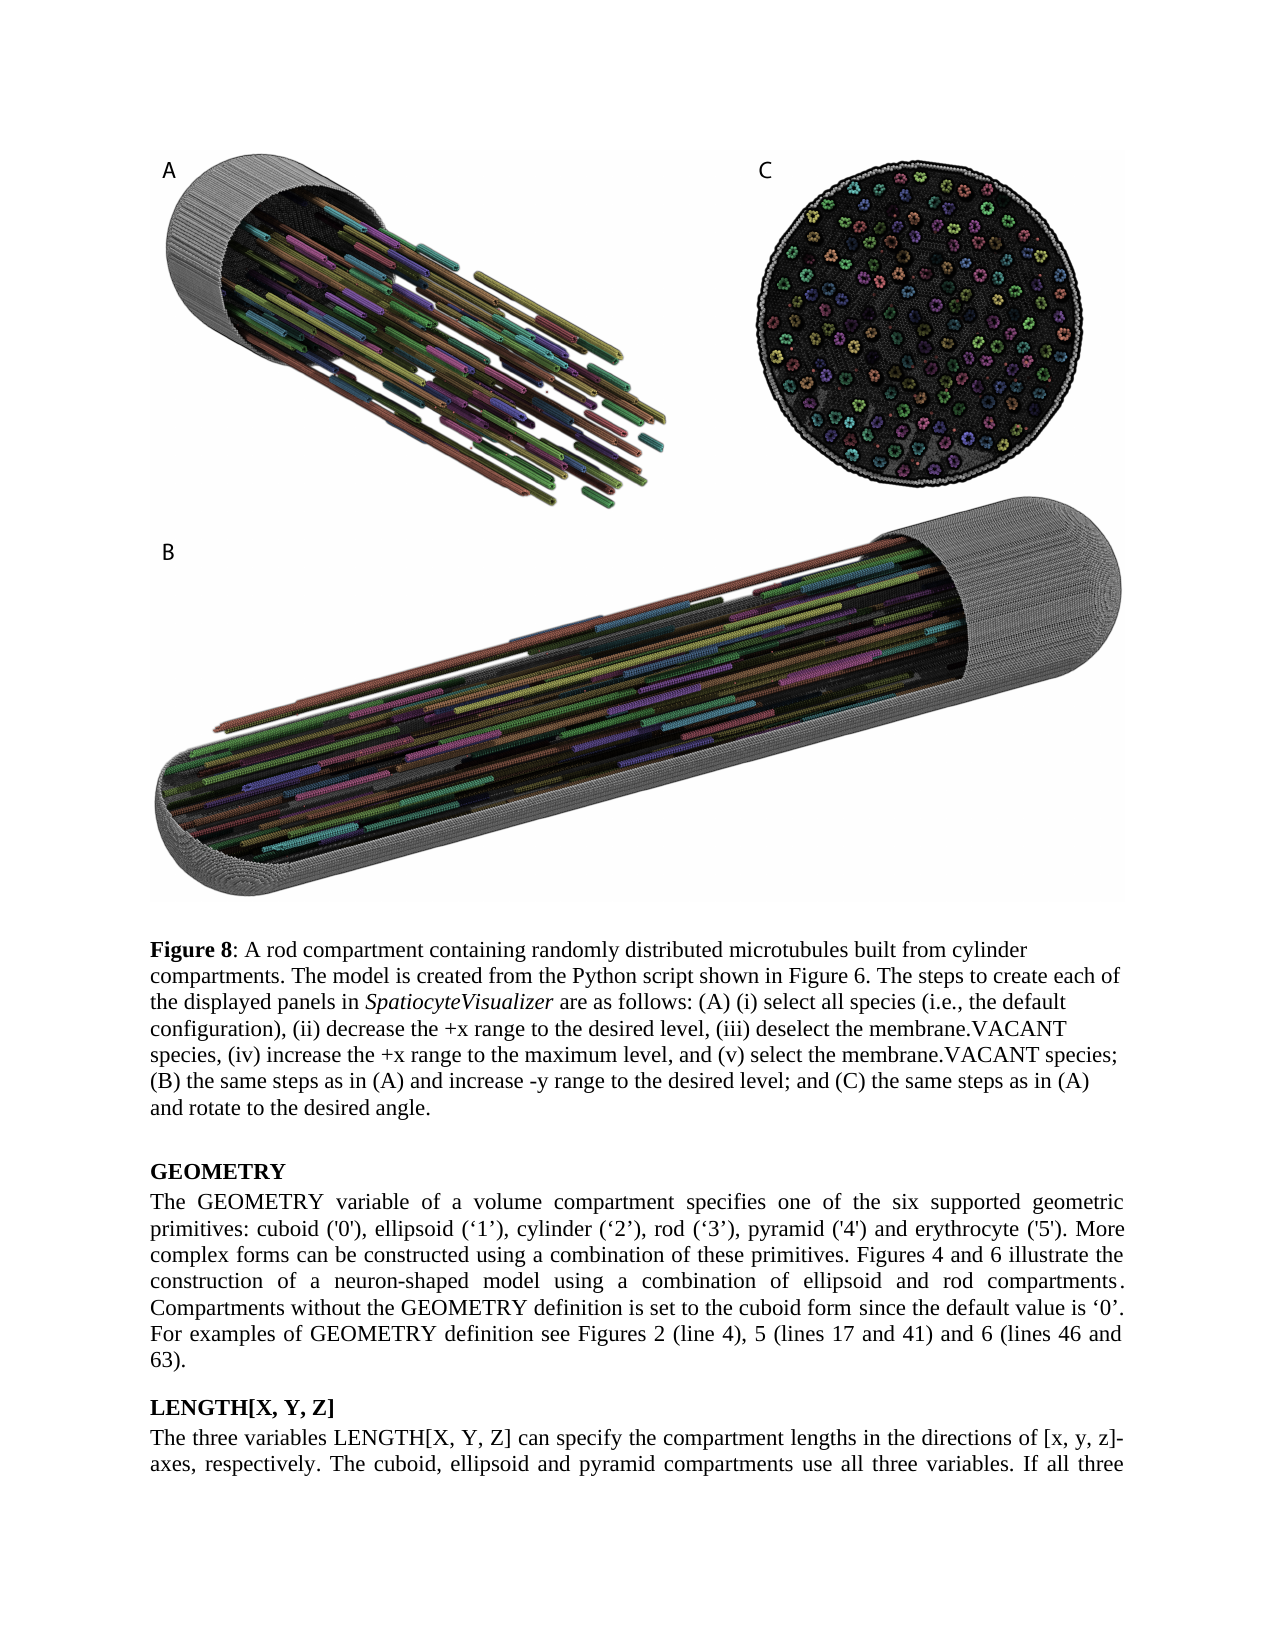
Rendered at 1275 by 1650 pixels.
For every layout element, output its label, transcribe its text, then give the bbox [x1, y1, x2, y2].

text Figure 8: A rod compartment containing randomly distributed microtubules built from cylinder compartments. The model is created from the Python script shown in Figure 6. The steps to create each of the displayed panels in SpatiocyteVisualizer are as follows: (A) (i) select all species (i.e., the default configuration), (ii) decrease the +x range to the desired level, (iii) deselect the membrane.VACANT species, (iv) increase the +x range to the maximum level, and (v) select the membrane.VACANT species; (B) the same steps as in (A) and increase -y range to the desired level; and (C) the same steps as in (A) and rotate to the desired angle. [150, 936, 1125, 1120]
text The three variables LENGTH[X, Y, Z] can specify the compartment lengths in the directions of [x, y, z]-axes, respectively. The cuboid, ellipsoid and pyramid compartments use all three variables. If all three [150, 1424, 1125, 1476]
subtitle GEOMETRY [150, 1158, 1125, 1184]
picture [150, 150, 1125, 902]
subtitle LENGTH[X, Y, Z] [150, 1393, 1125, 1420]
text The GEOMETRY variable of a volume compartment specifies one of the six supported geometric primitives: cuboid ('0'), ellipsoid (‘1’), cylinder (‘2’), rod (‘3’), pyramid ('4') and erythrocyte ('5'). More complex forms can be constructed using a combination of these primitives. Figures 4 and 6 illustrate the construction of a neuron-shaped model using a combination of ellipsoid and rod compartments. Compartments without the GEOMETRY definition is set to the cuboid form since the default value is ‘0’. For examples of GEOMETRY definition see Figures 2 (line 4), 5 (lines 17 and 41) and 6 (lines 46 and 63). [150, 1188, 1125, 1373]
